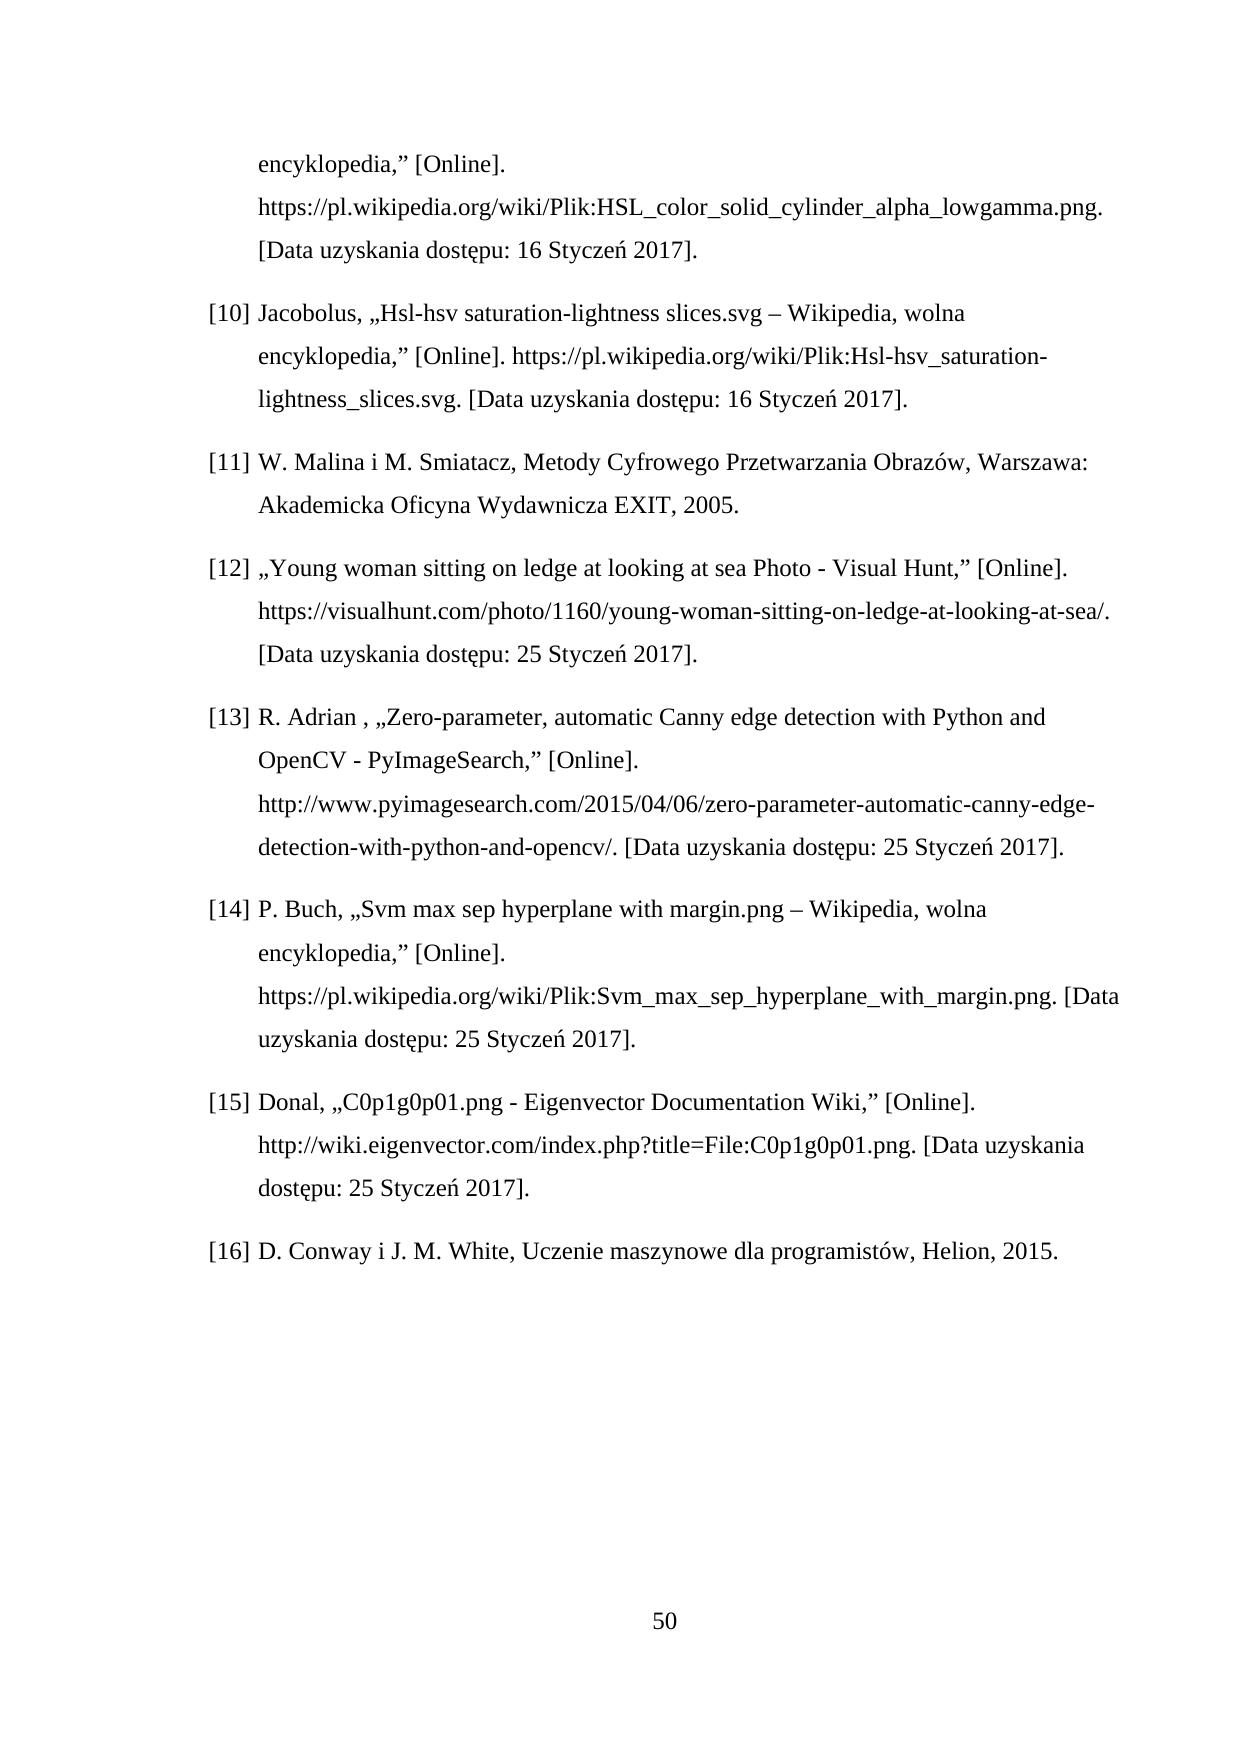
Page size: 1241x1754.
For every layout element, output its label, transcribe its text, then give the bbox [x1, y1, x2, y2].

table_cell W. Malina i M. Smiatacz, Metody Cyfrowego Przetwarzania Obrazów, Warszawa: Akademicka Oficyna Wydawnicza EXIT, 2005. [256, 446, 1122, 552]
table_cell [10] [207, 297, 256, 446]
table_cell [11] [207, 446, 256, 552]
table_cell [207, 148, 256, 297]
table_cell D. Conway i J. M. White, Uczenie maszynowe dla programistów, Helion, 2015. [256, 1234, 1122, 1297]
table_cell [12] [207, 552, 256, 701]
table_cell [13] [207, 701, 256, 893]
table_cell encyklopedia,” [Online]. https://pl.wikipedia.org/wiki/Plik:HSL_color_solid_cylinder_alpha_lowgamma.png. [Data uzyskania dostępu: 16 Styczeń 2017]. [256, 148, 1122, 297]
table_cell [14] [207, 893, 256, 1085]
table_cell R. Adrian , „Zero-parameter, automatic Canny edge detection with Python and OpenCV - PyImageSearch,” [Online]. http://www.pyimagesearch.com/2015/04/06/zero-parameter-automatic-canny-edge-detection-with-python-and-opencv/. [Data uzyskania dostępu: 25 Styczeń 2017]. [256, 701, 1122, 893]
table_cell [15] [207, 1085, 256, 1234]
table_cell [16] [207, 1234, 256, 1297]
table_cell Jacobolus, „Hsl-hsv saturation-lightness slices.svg – Wikipedia, wolna encyklopedia,” [Online]. https://pl.wikipedia.org/wiki/Plik:Hsl-hsv_saturation-lightness_slices.svg. [Data uzyskania dostępu: 16 Styczeń 2017]. [256, 297, 1122, 446]
table_cell „Young woman sitting on ledge at looking at sea Photo - Visual Hunt,” [Online]. https://visualhunt.com/photo/1160/young-woman-sitting-on-ledge-at-looking-at-sea/. [Data uzyskania dostępu: 25 Styczeń 2017]. [256, 552, 1122, 701]
table_cell Donal, „C0p1g0p01.png - Eigenvector Documentation Wiki,” [Online]. http://wiki.eigenvector.com/index.php?title=File:C0p1g0p01.png. [Data uzyskania dostępu: 25 Styczeń 2017]. [256, 1085, 1122, 1234]
table_cell P. Buch, „Svm max sep hyperplane with margin.png – Wikipedia, wolna encyklopedia,” [Online]. https://pl.wikipedia.org/wiki/Plik:Svm_max_sep_hyperplane_with_margin.png. [Data uzyskania dostępu: 25 Styczeń 2017]. [256, 893, 1122, 1085]
